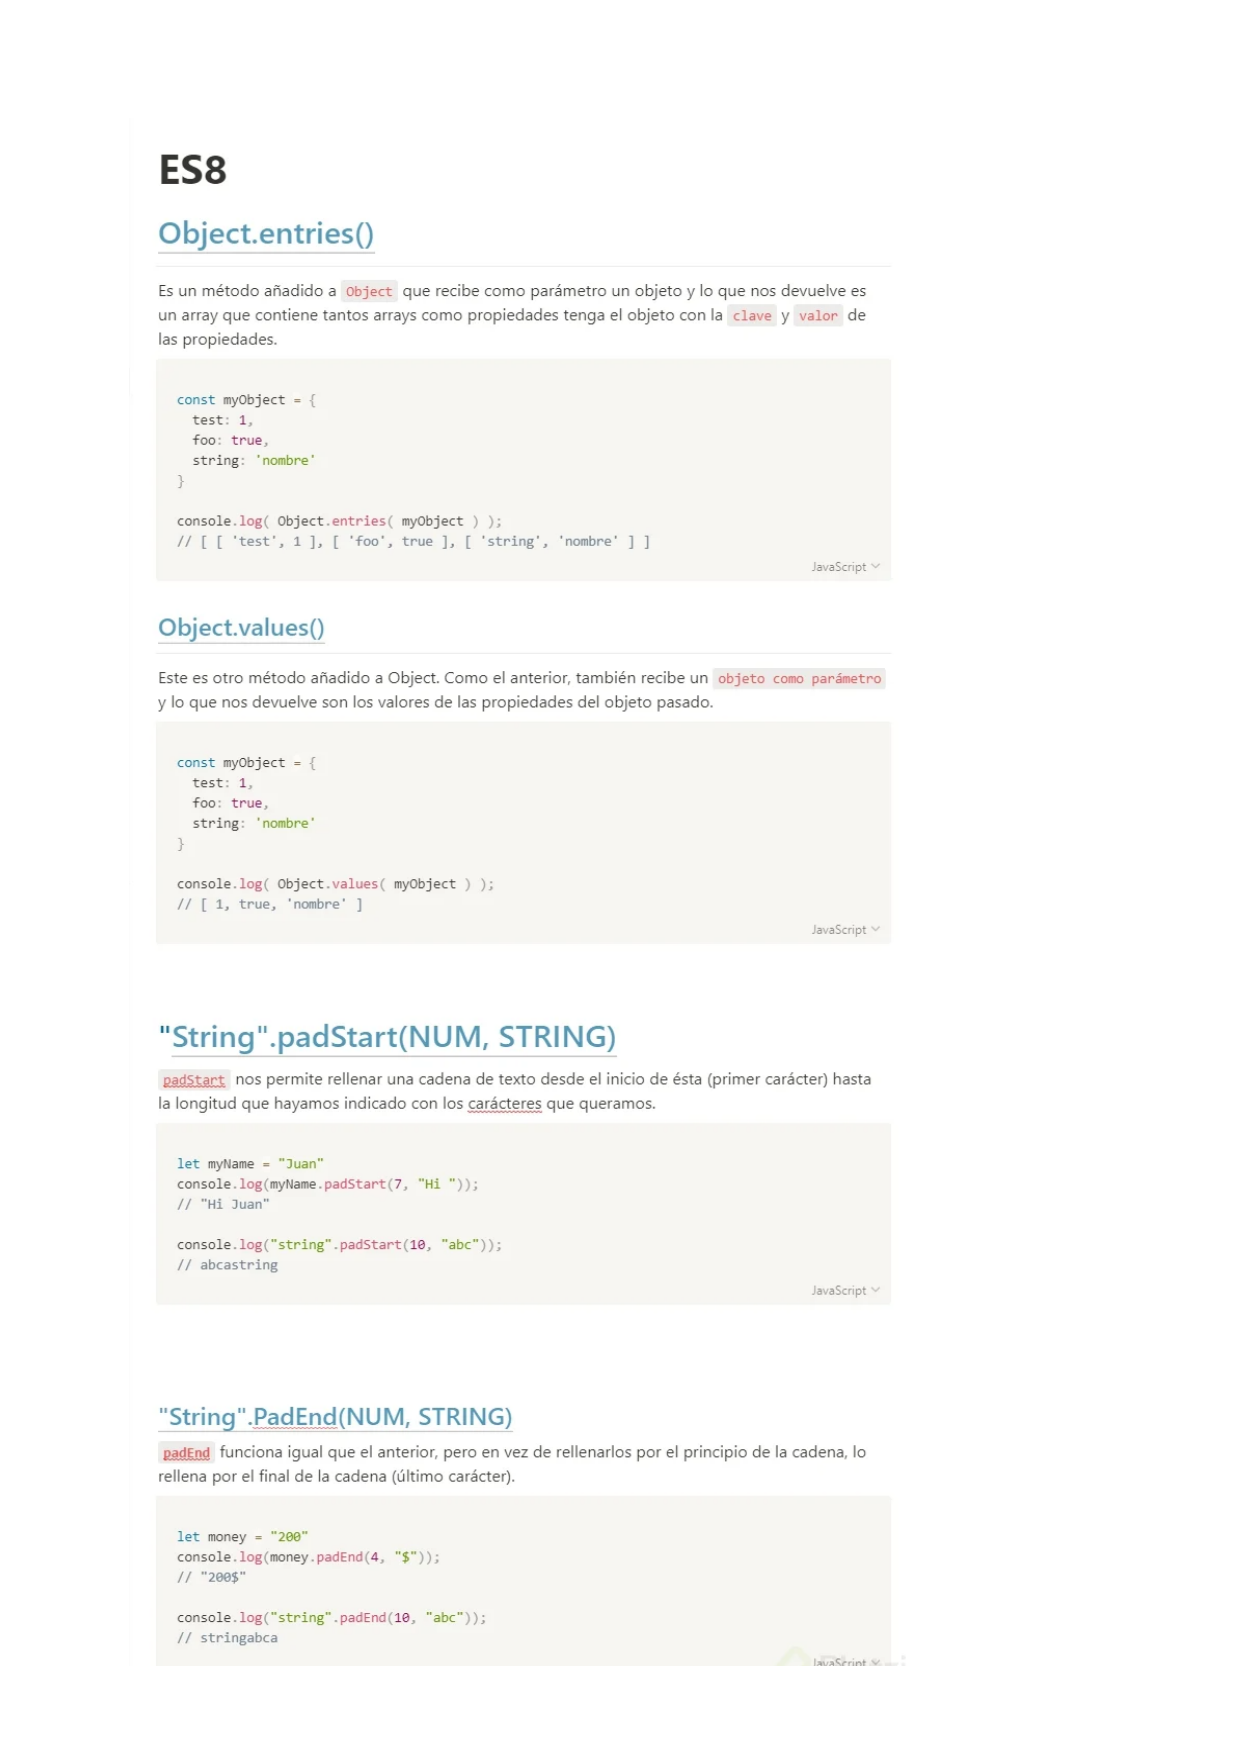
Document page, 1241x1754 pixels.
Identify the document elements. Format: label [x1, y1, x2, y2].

picture [129, 118, 914, 1666]
